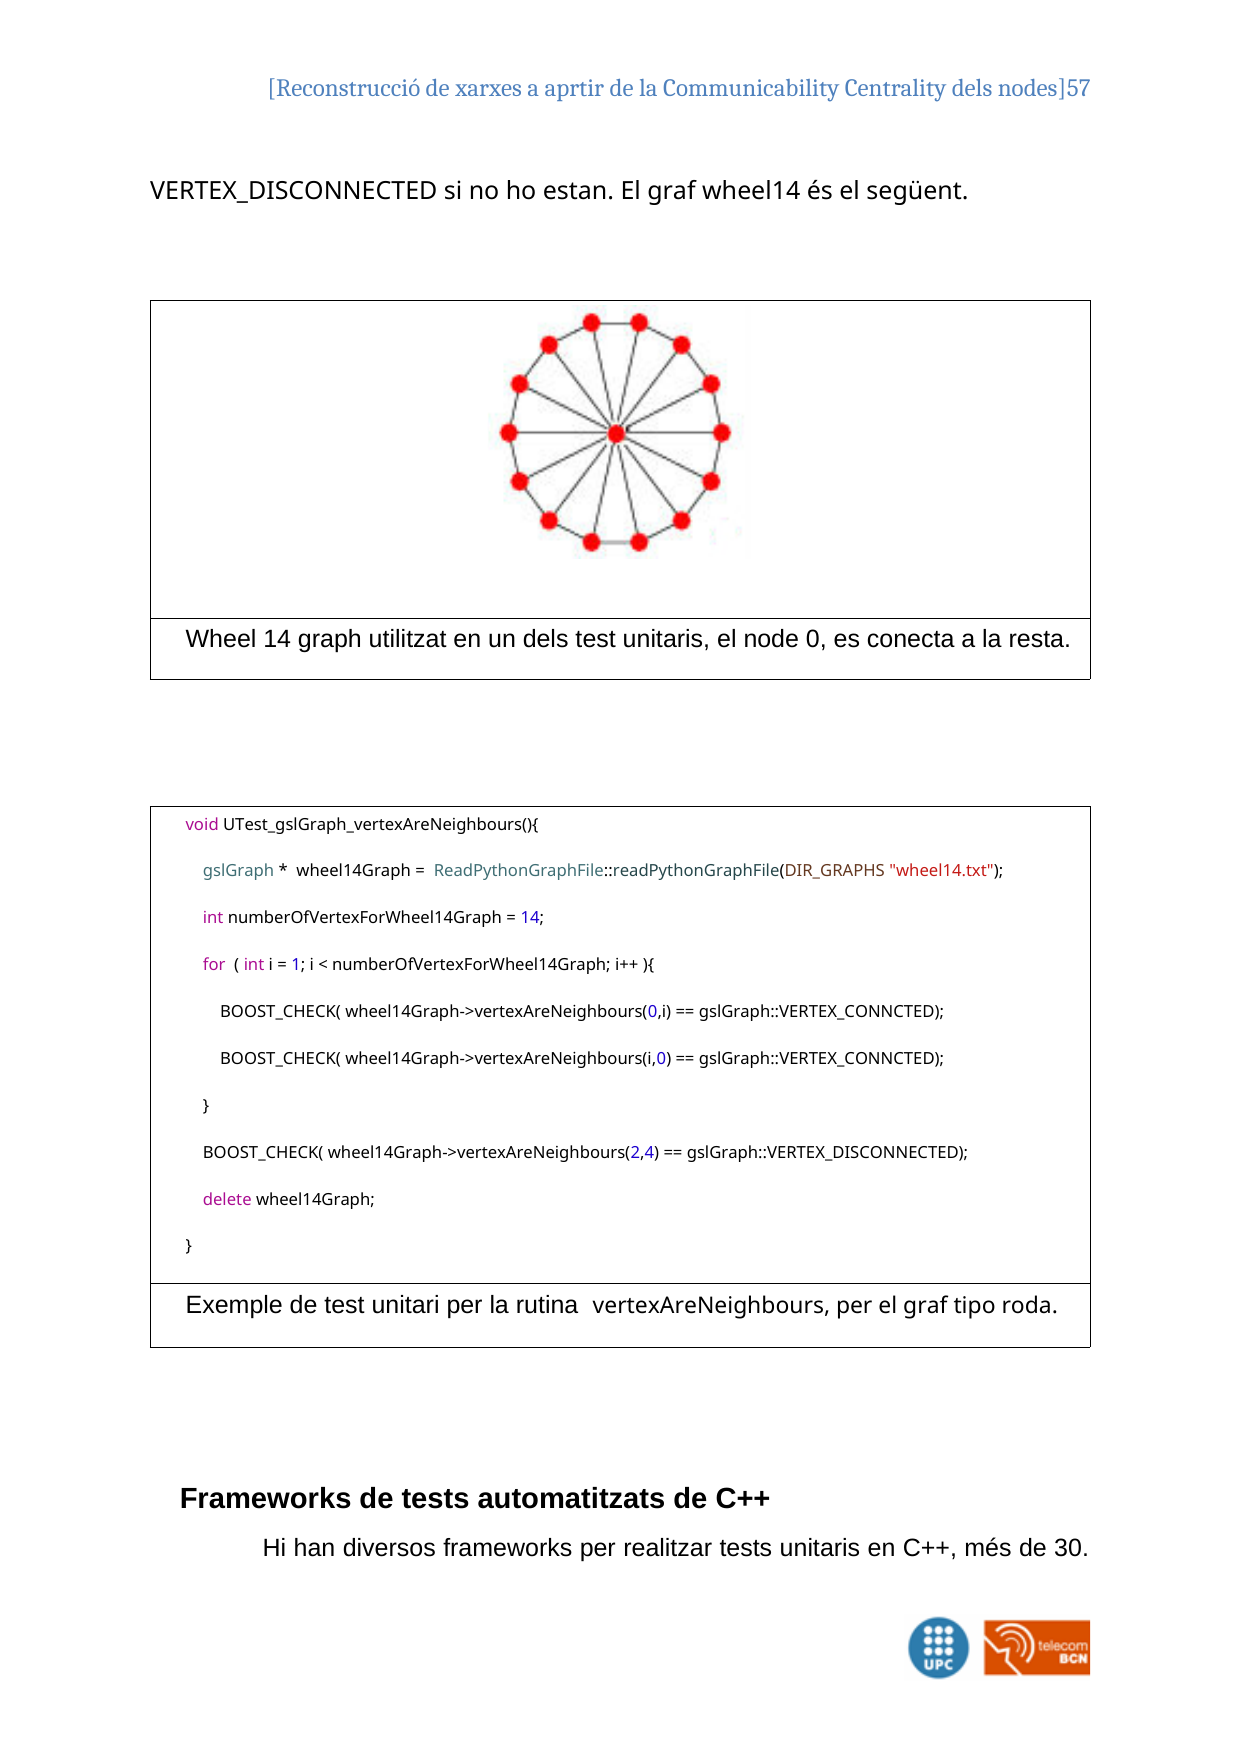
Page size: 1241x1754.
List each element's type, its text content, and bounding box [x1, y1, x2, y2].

picture [904, 1614, 1091, 1681]
list Hi han diversos frameworks per realitzar tests unitaris en C++, més de 30. [225, 1533, 1090, 1561]
text VERTEX_DISCONNECTED si no ho estan. El graf wheel14 és el següent. [150, 173, 1090, 207]
table_cell Wheel 14 graph utilitzat en un dels test unitaris, el node 0, es conecta a la resta. [151, 619, 1090, 679]
picture [487, 305, 753, 559]
table_cell Exemple de test unitari per la rutina vertexAreNeighbours, per el graf tipo roda. [151, 1284, 1090, 1347]
table_header [151, 301, 1090, 558]
table_header void UTest_gslGraph_vertexAreNeighbours(){ gslGraph * wheel14Graph = ReadPythonGraphFile::readPythonGraphFile(DIR_GRAPHS "wheel14.txt"); int numberOfVertexForWheel14Graph = 14; for ( int i = 1; i < numberOfVertexForWheel14Graph; i++ ){ BOOST_CHECK( wheel14Graph->vertexAreNeighbours(0,i) == gslGraph::VERTEX_CONNCTED); BOOST_CHECK( wheel14Graph->vertexAreNeighbours(i,0) == gslGraph::VERTEX_CONNCTED); } BOOST_CHECK( wheel14Graph->vertexAreNeighbours(2,4) == gslGraph::VERTEX_DISCONNECTED); delete wheel14Graph; } [151, 807, 1090, 1283]
table_header [151, 559, 1090, 618]
subtitle Frameworks de tests automatitzats de C++ [150, 1482, 1090, 1515]
